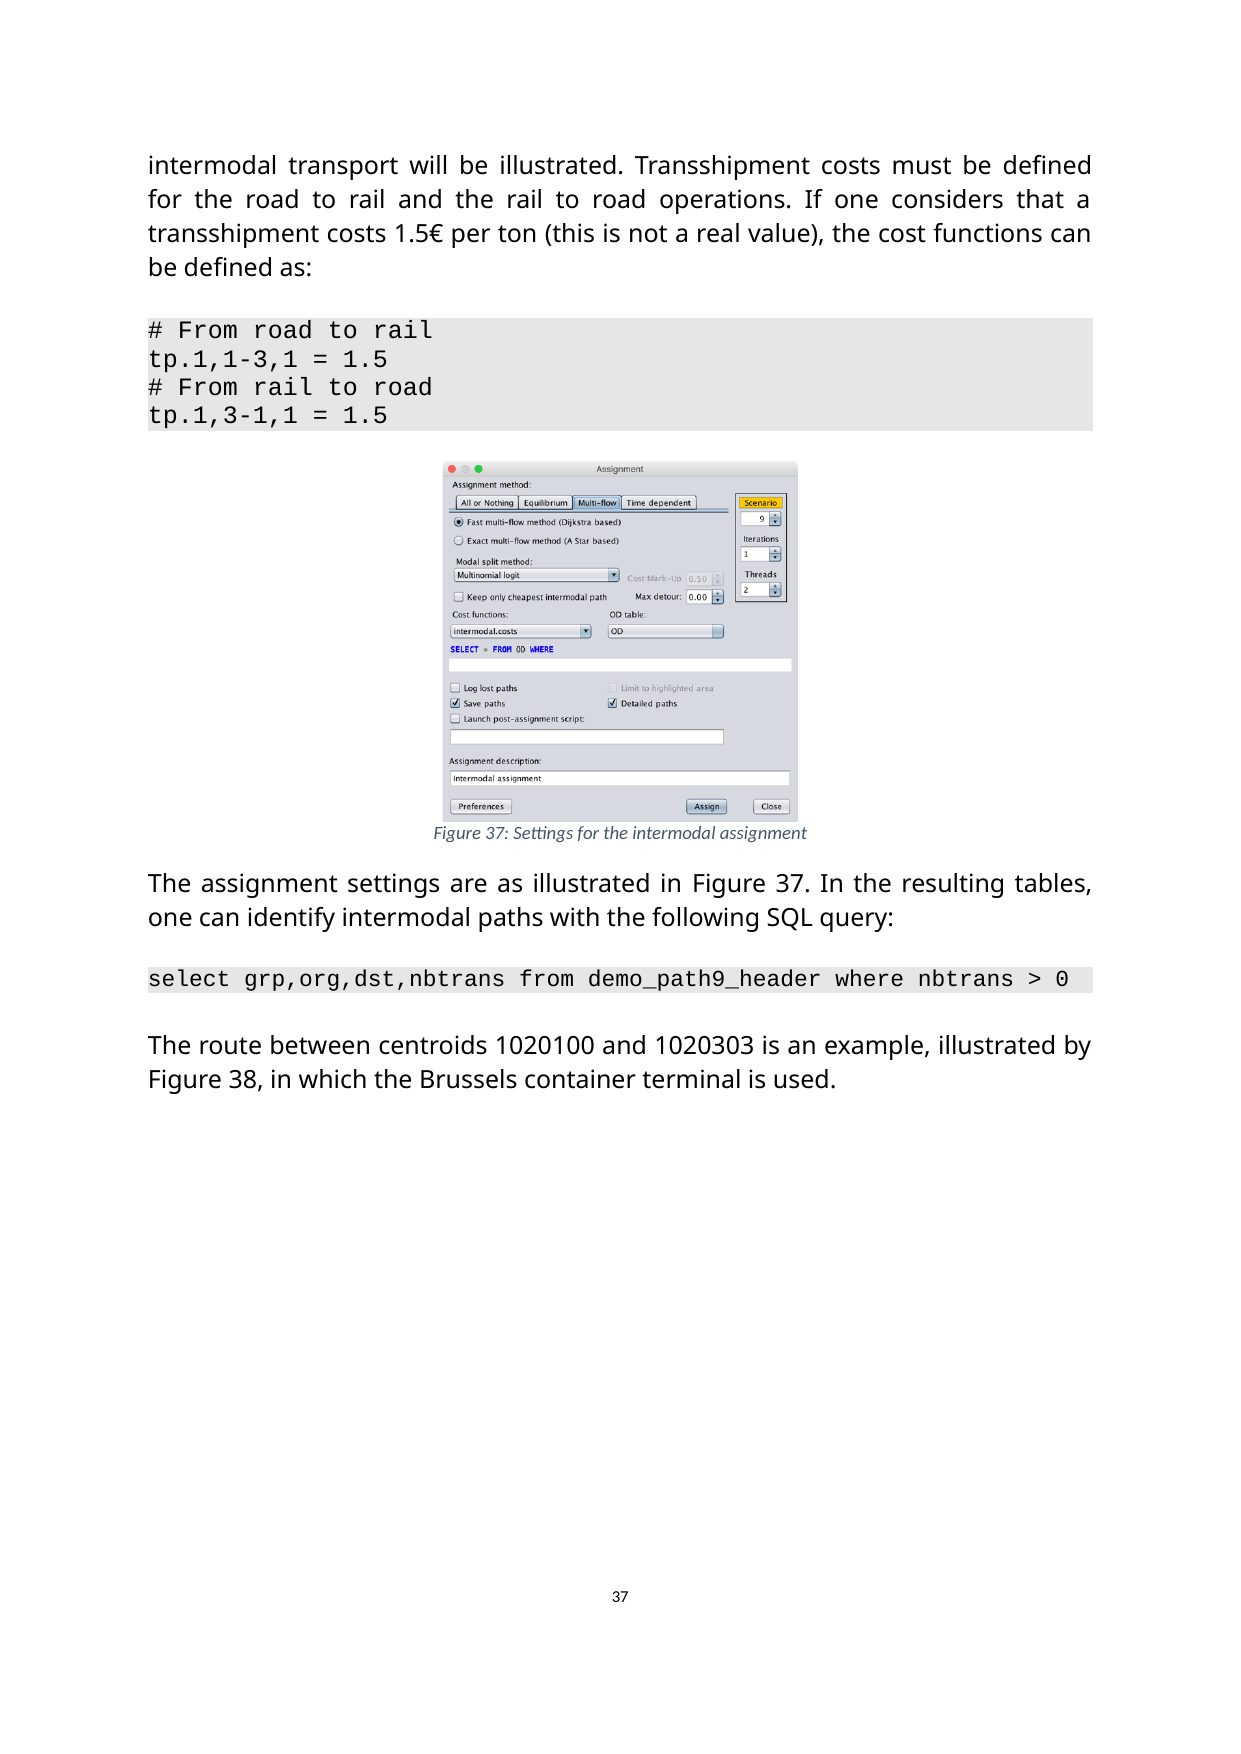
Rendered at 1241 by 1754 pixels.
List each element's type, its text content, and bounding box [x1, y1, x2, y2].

text # From rail to road [148, 374, 1093, 403]
text # From road to rail [148, 318, 1093, 346]
picture [442, 461, 798, 822]
text select grp,org,dst,nbtrans from demo_path9_header where nbtrans > 0 [148, 967, 1093, 993]
text tp.1,1-3,1 = 1.5 [148, 346, 1093, 374]
text Figure 37: Settings for the intermodal assignment [148, 821, 1093, 844]
text The assignment settings are as illustrated in Figure 37. In the resulting tables, one can identify intermodal paths with the following SQL query: [148, 865, 1093, 933]
text The route between centroids 1020100 and 1020303 is an example, illustrated by Figure 38, in which the Brussels container terminal is used. [148, 1027, 1093, 1096]
text intermodal transport will be illustrated. Transshipment costs must be defined for the road to rail and the rail to road operations. If one considers that a transshipment costs 1.5€ per ton (this is not a real value), the cost functions can be defined as: [148, 148, 1093, 284]
text tp.1,3-1,1 = 1.5 [148, 403, 1093, 431]
